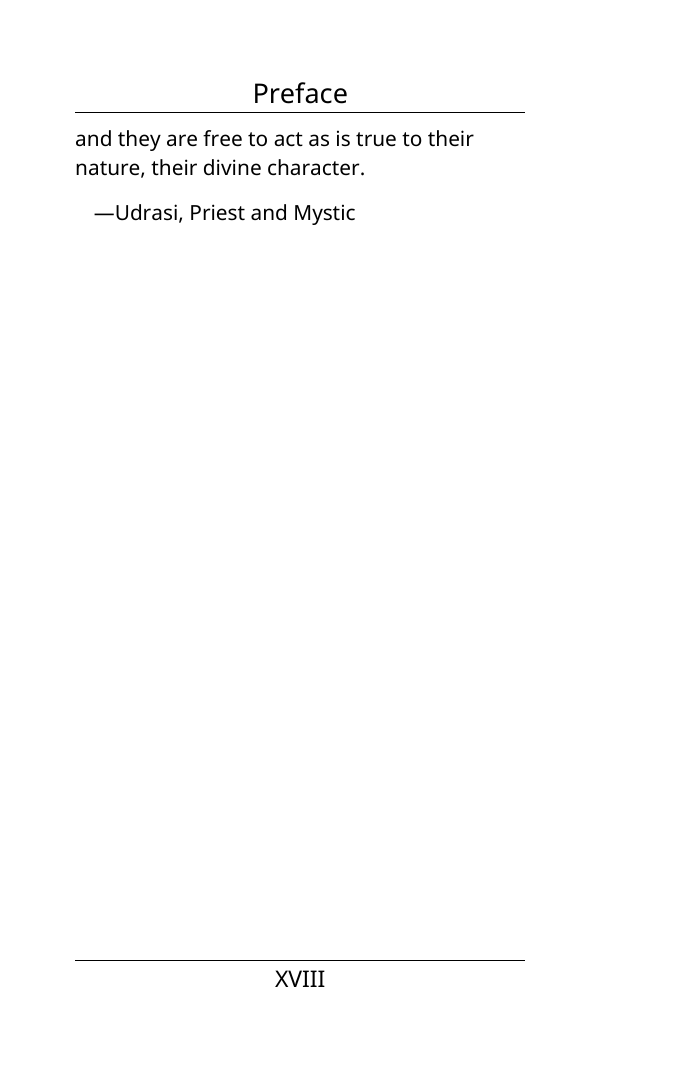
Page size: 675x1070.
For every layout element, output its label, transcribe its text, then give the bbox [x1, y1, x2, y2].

text and they are free to act as is true to their nature, their divine character. [75, 124, 525, 181]
text —Udrasi, Priest and Mystic [94, 198, 525, 227]
